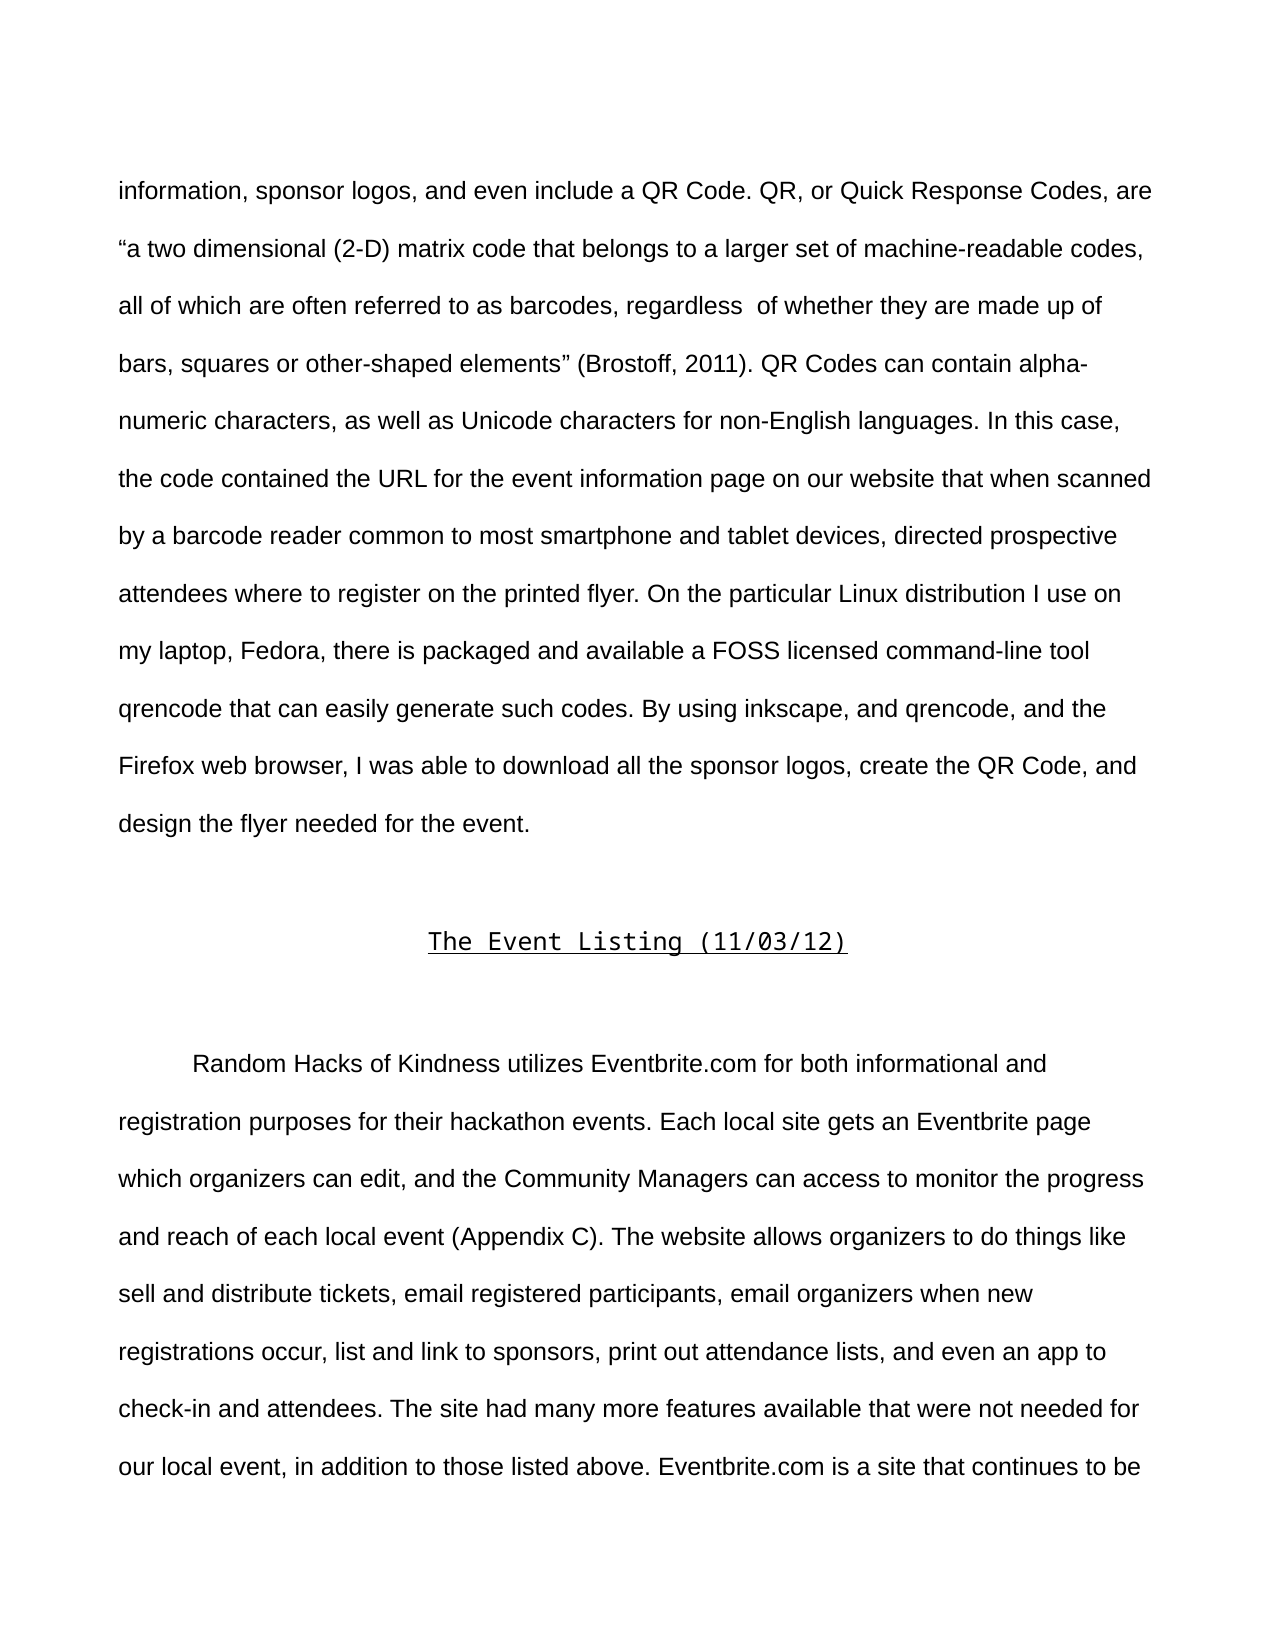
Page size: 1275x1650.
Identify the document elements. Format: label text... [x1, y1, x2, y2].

text information, sponsor logos, and even include a QR Code. QR, or Quick Response Codes, are “a two dimensional (2-D) matrix code that belongs to a larger set of machine-readable codes, all of which are often referred to as barcodes, regardless of whether they are made up of bars, squares or other-shaped elements” (Brostoff, 2011). QR Codes can contain alpha-numeric characters, as well as Unicode characters for non-English languages. In this case, the code contained the URL for the event information page on our website that when scanned by a barcode reader common to most smartphone and tablet devices, directed prospective attendees where to register on the printed flyer. On the particular Linux distribution I use on my laptop, Fedora, there is packaged and available a FOSS licensed command-line tool qrencode that can easily generate such codes. By using inkscape, and qrencode, and the Firefox web browser, I was able to download all the sponsor logos, create the QR Code, and design the flyer needed for the event. [118, 176, 1157, 838]
text The Event Listing (11/03/12) [118, 924, 1157, 958]
text Random Hacks of Kindness utilizes Eventbrite.com for both informational and registration purposes for their hackathon events. Each local site gets an Eventbrite page which organizers can edit, and the Community Managers can access to monitor the progress and reach of each local event (Appendix C). The website allows organizers to do things like sell and distribute tickets, email registered participants, email organizers when new registrations occur, list and link to sponsors, print out attendance lists, and even an app to check-in and attendees. The site had many more features available that were not needed for our local event, in addition to those listed above. Eventbrite.com is a site that continues to be [118, 1049, 1157, 1481]
